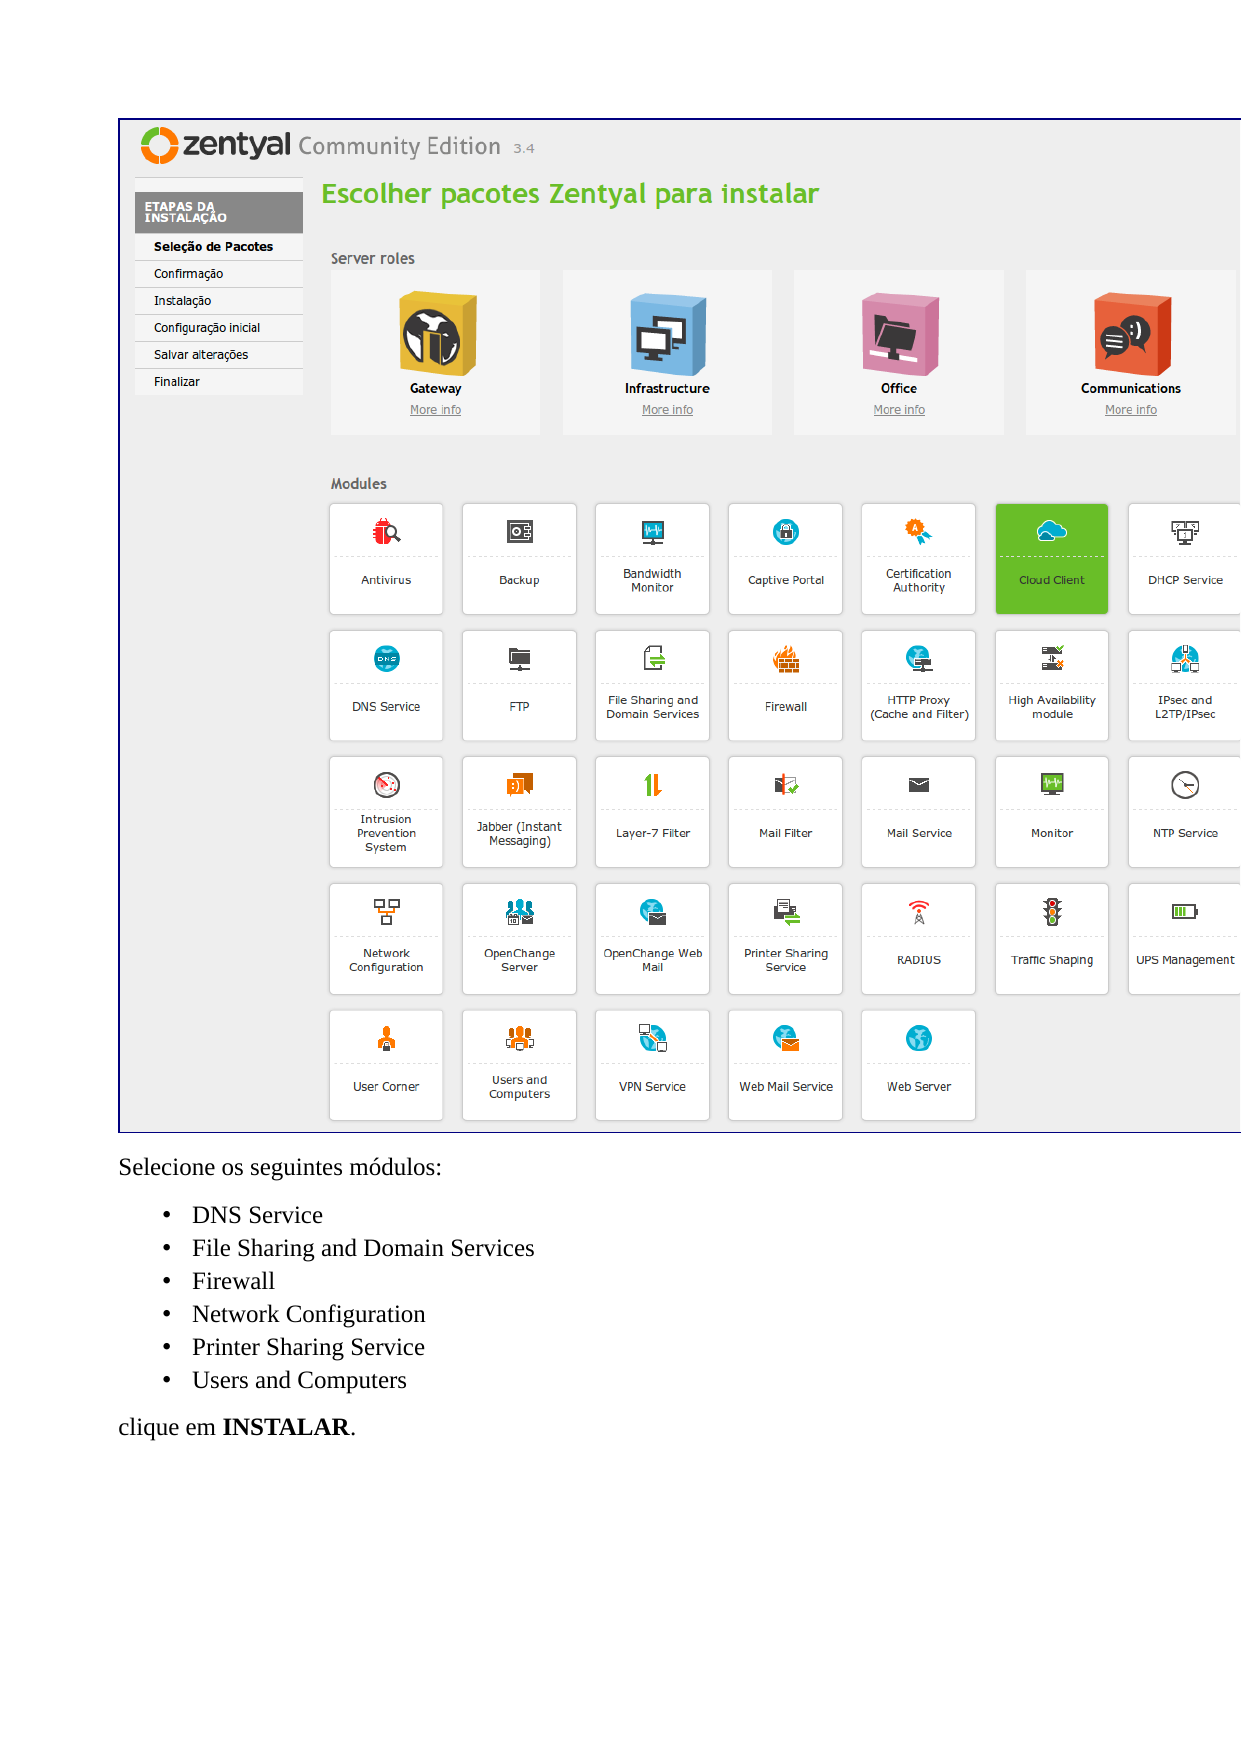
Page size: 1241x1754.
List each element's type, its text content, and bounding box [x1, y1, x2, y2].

list DNS Service [162, 1200, 1122, 1228]
list Printer Sharing Service [162, 1332, 1122, 1361]
list Firewall [162, 1266, 1122, 1294]
text Selecione os seguintes módulos: [118, 1152, 1122, 1181]
text clique em INSTALAR. [118, 1412, 1122, 1441]
list Network Configuration [162, 1299, 1122, 1328]
picture [120, 120, 1241, 1132]
list File Sharing and Domain Services [162, 1233, 1122, 1262]
list Users and Computers [162, 1365, 1122, 1394]
